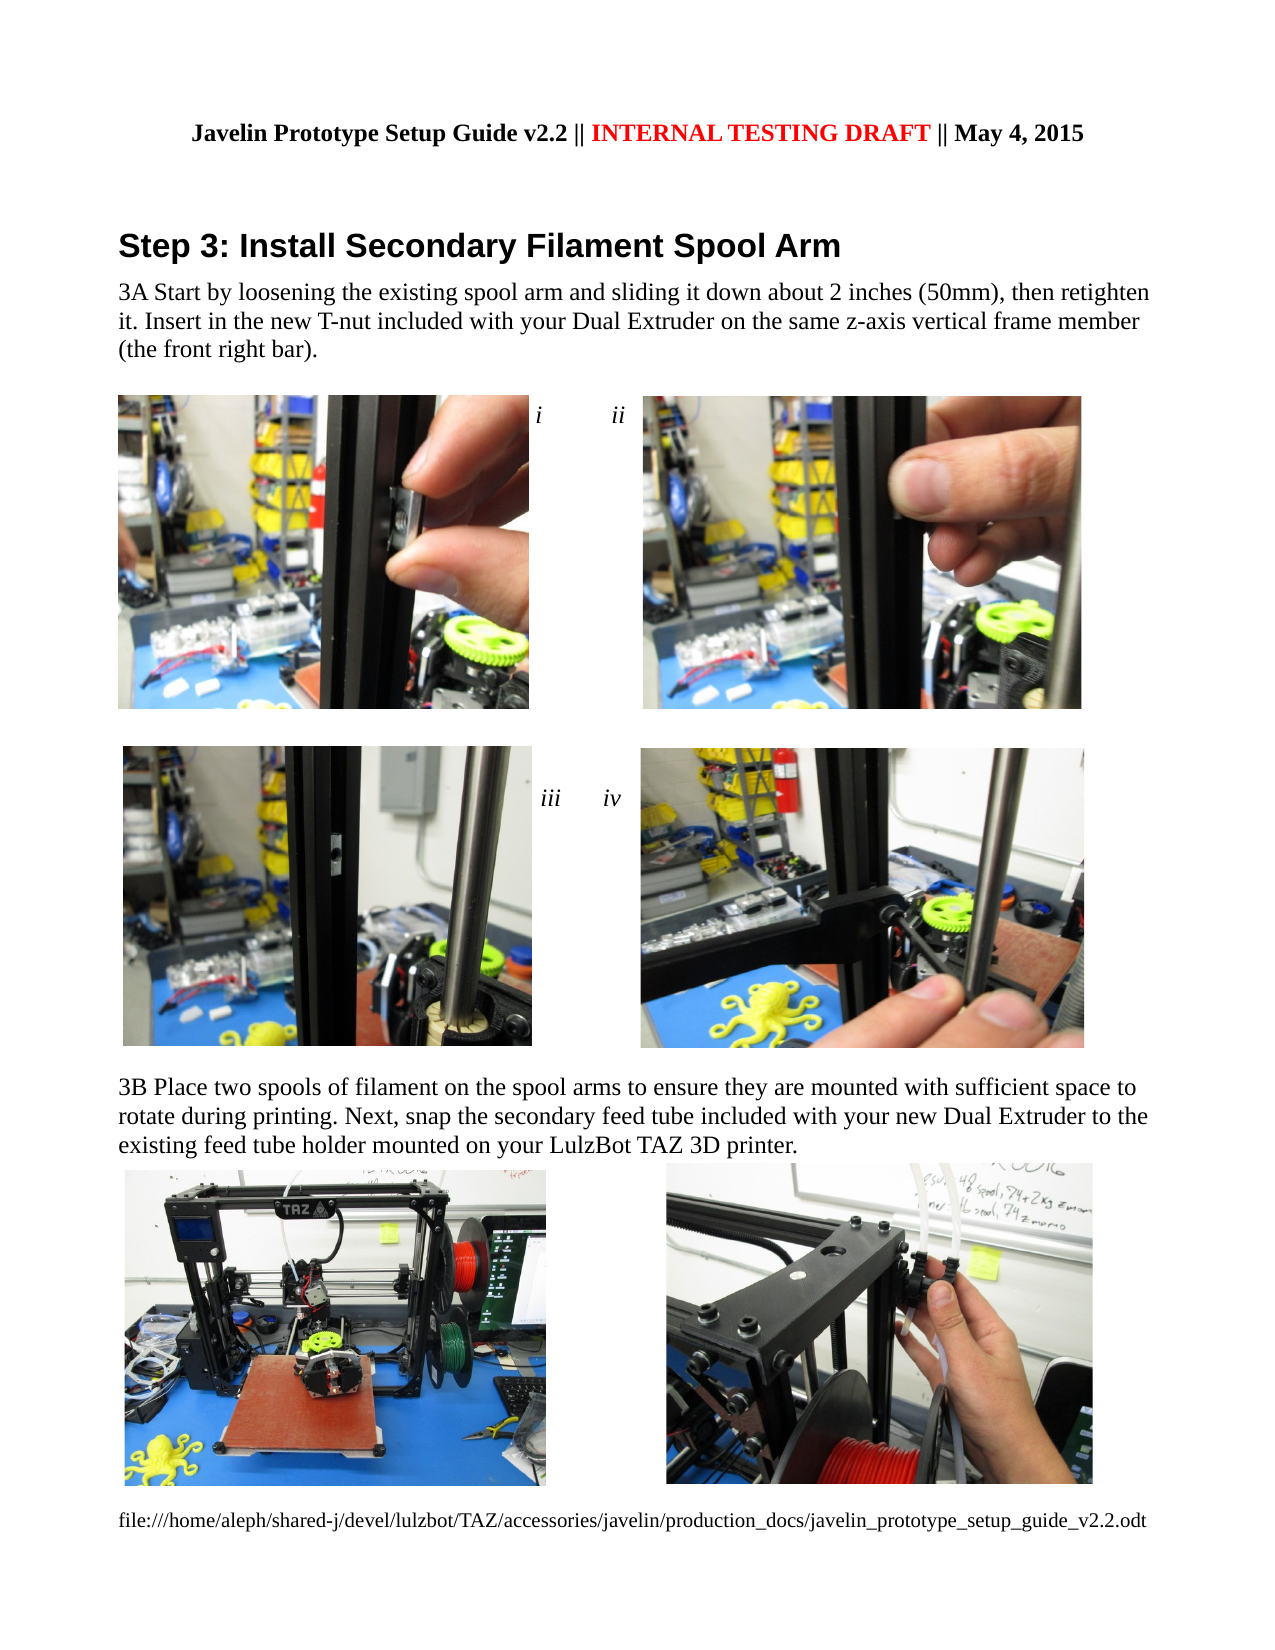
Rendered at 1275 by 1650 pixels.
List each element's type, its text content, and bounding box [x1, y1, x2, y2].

picture [124, 1170, 546, 1486]
text iii iv [532, 775, 640, 814]
subtitle Step 3: Install Secondary Filament Spool Arm [118, 226, 1157, 264]
text 3A Start by loosening the existing spool arm and sliding it down about 2 inches (50mm), then retighten it. Insert in the new T-nut included with your Dual Extruder on the same z-axis vertical frame member (the front right bar). [118, 277, 1157, 363]
picture [640, 748, 1085, 1048]
picture [642, 396, 1082, 709]
picture [123, 746, 532, 1046]
picture [666, 1163, 1093, 1484]
text [118, 775, 123, 814]
text i ii [118, 392, 1157, 430]
text [1085, 775, 1157, 814]
text 3B Place two spools of filament on the spool arms to ensure they are mounted with sufficient space to rotate during printing. Next, snap the secondary feed tube included with your new Dual Extruder to the existing feed tube holder mounted on your LulzBot TAZ 3D printer. [118, 1072, 1157, 1159]
picture [118, 395, 529, 709]
